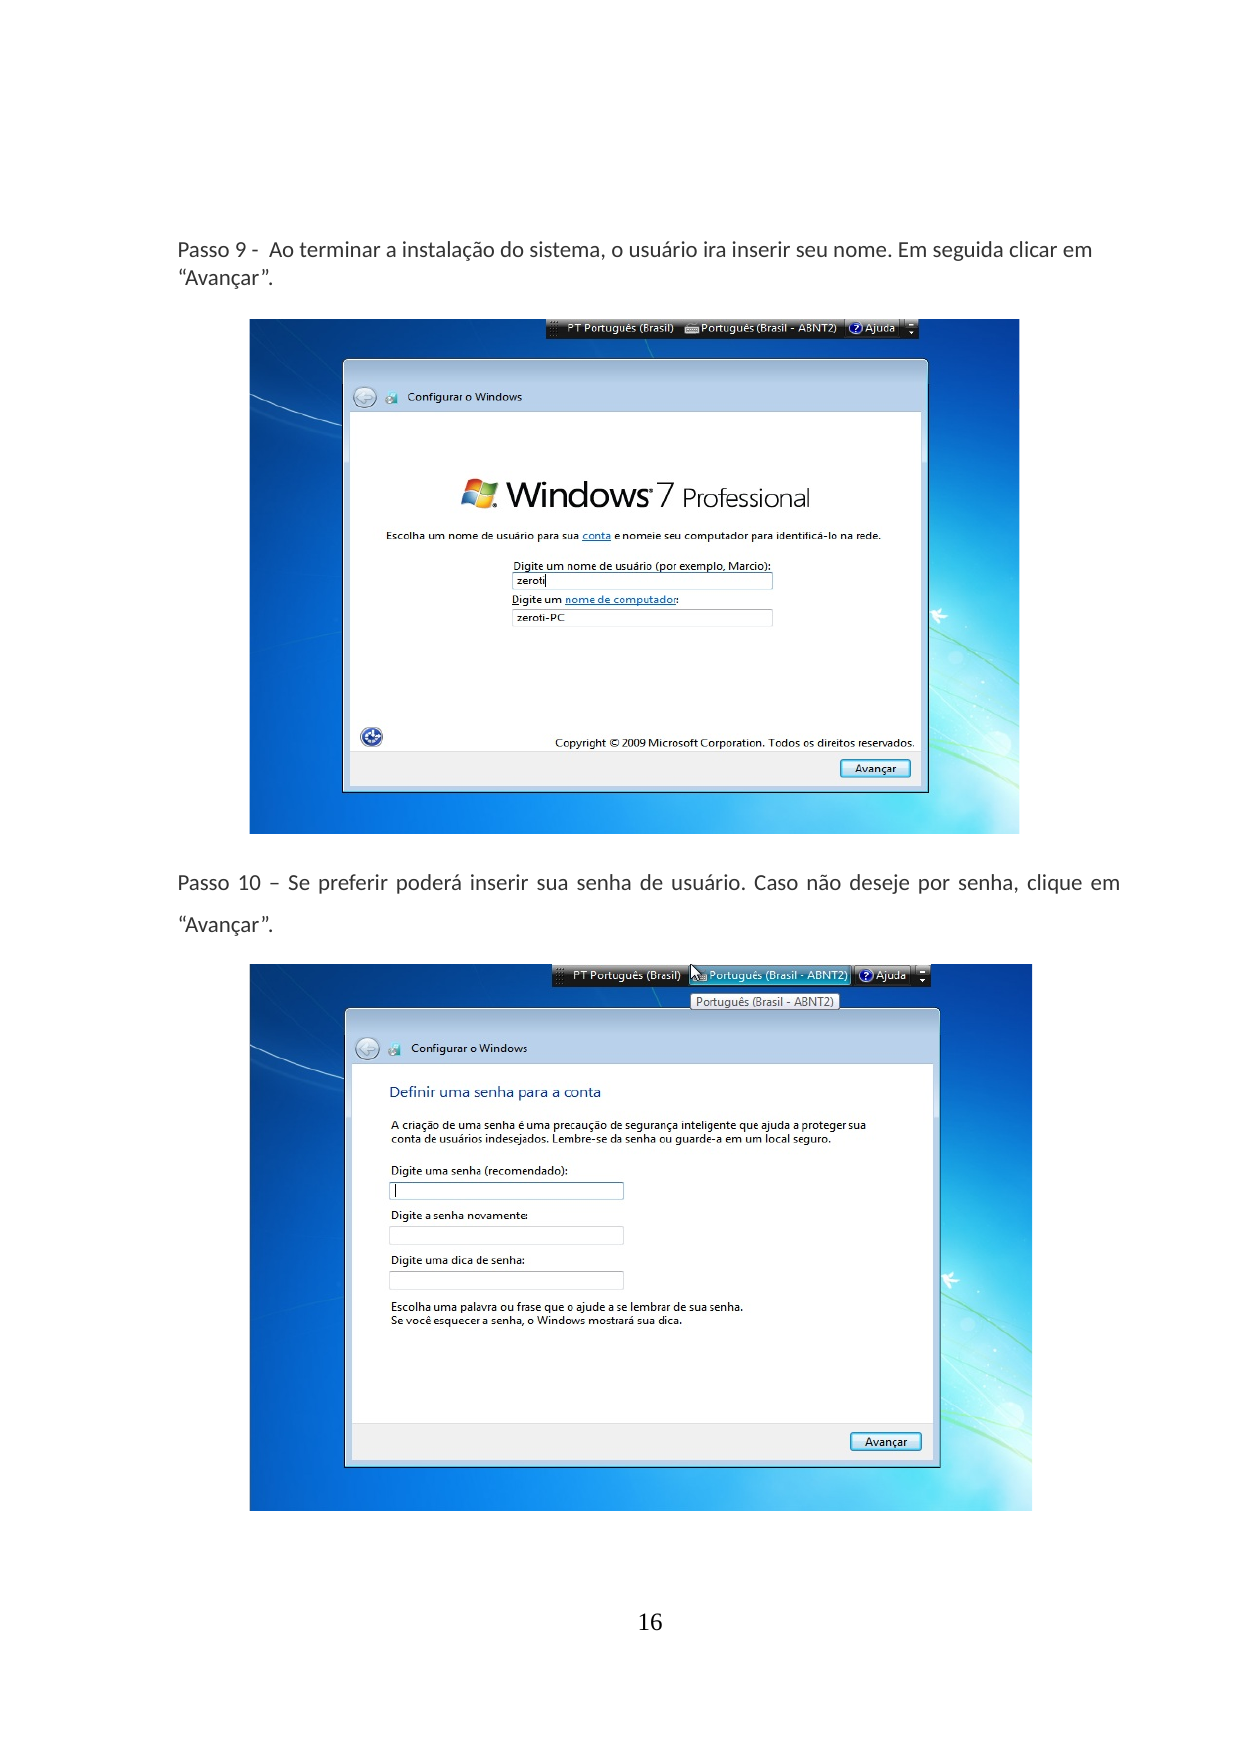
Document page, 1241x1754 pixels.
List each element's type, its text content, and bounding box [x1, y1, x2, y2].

picture [249, 964, 1033, 1511]
text Passo 9 - Ao terminar a instalação do sistema, o usuário ira inserir seu nome. Em seguida clicar em “Avançar”. [177, 235, 1122, 291]
text Passo 10 – Se preferir poderá inserir sua senha de usuário. Caso não deseje por senha, clique em “Avançar”. [177, 868, 1122, 938]
picture [249, 319, 1020, 834]
